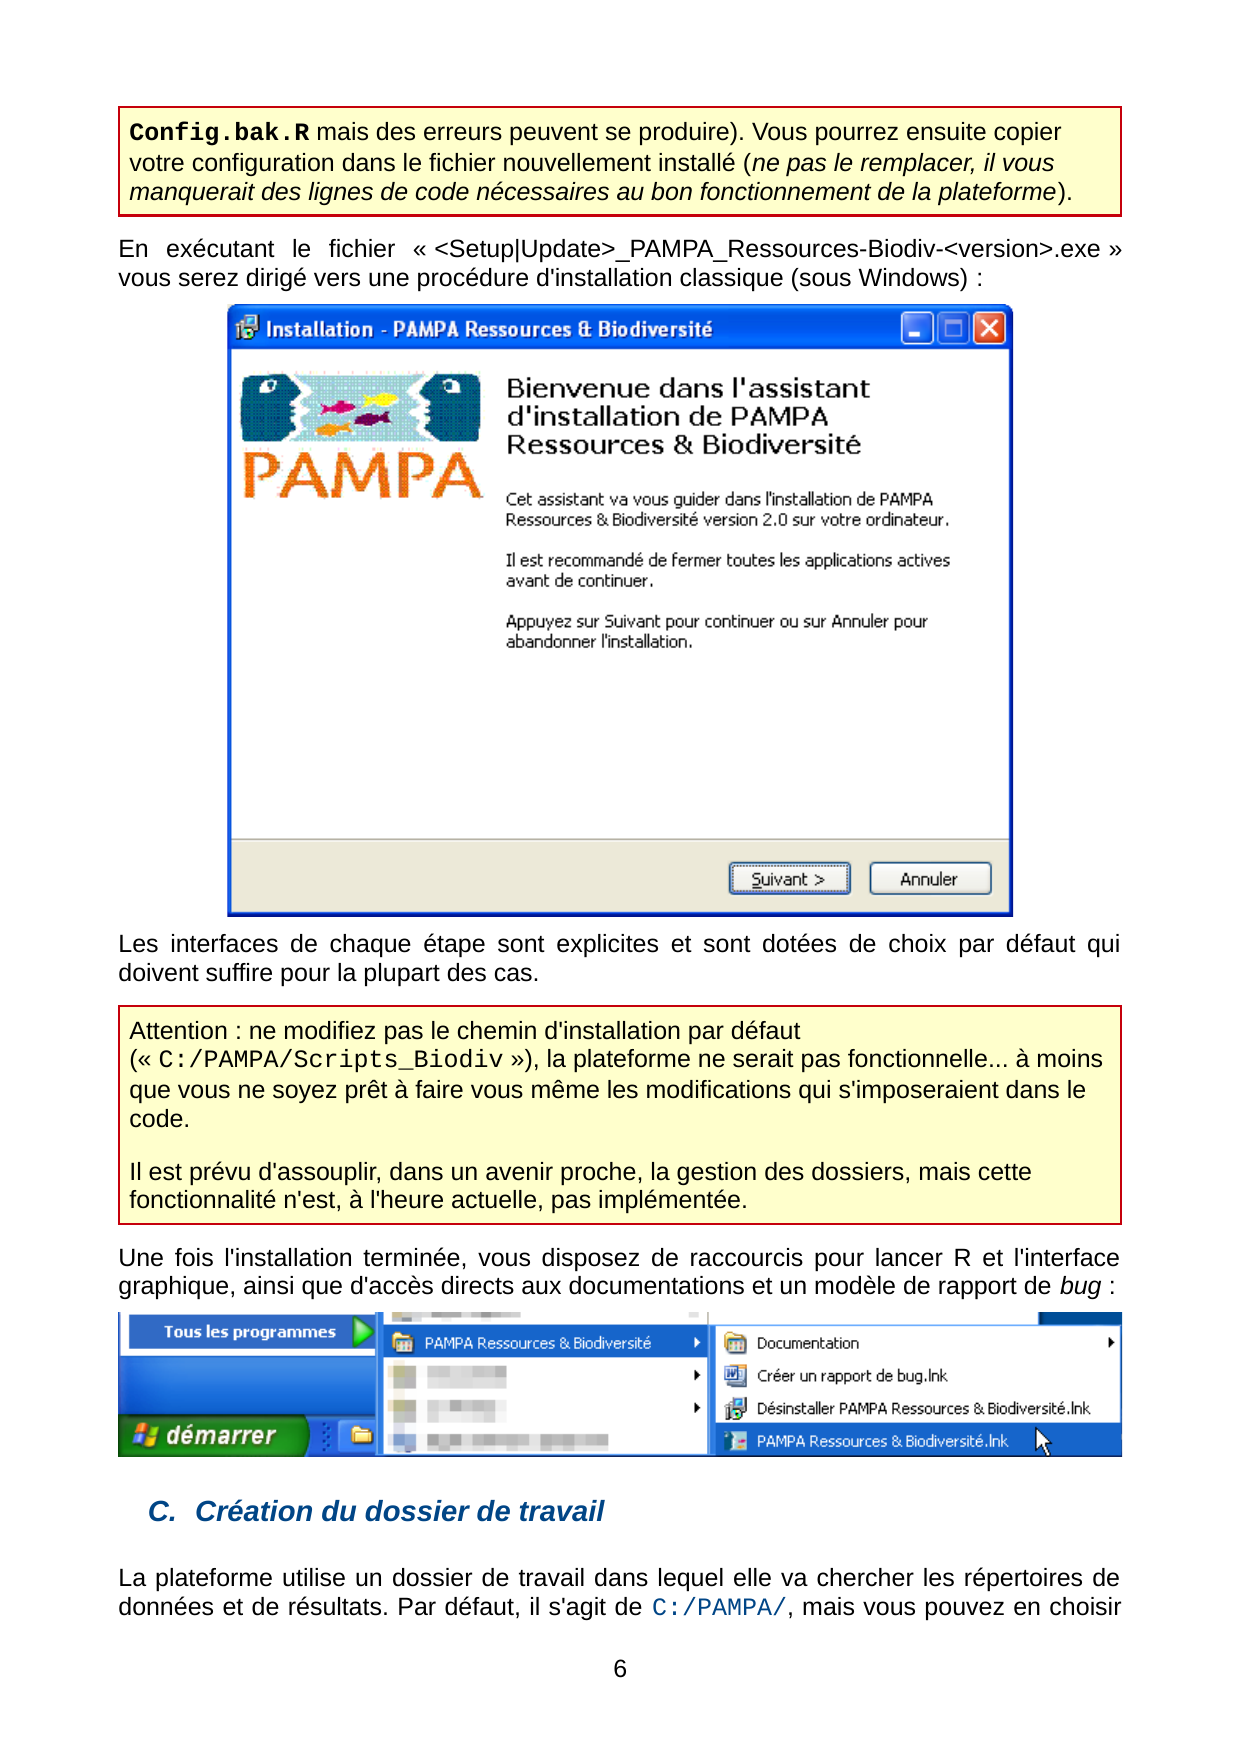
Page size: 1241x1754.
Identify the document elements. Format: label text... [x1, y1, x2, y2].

subtitle Création du dossier de travail [148, 1494, 1122, 1527]
text Une fois l'installation terminée, vous disposez de raccourcis pour lancer R et l'interface graphique, ainsi que d'accès directs aux documentations et un modèle de rapport de bug : [118, 1243, 1122, 1300]
picture [118, 1312, 1123, 1457]
picture [227, 304, 1014, 917]
text Attention : ne modifiez pas le chemin d'installation par défaut (« C:/PAMPA/Scripts_Biodiv »), la plateforme ne serait pas fonctionnelle... à moins que vous ne soyez prêt à faire vous même les modifications qui s'imposeraient dans le code. [120, 1007, 1120, 1133]
text La plateforme utilise un dossier de travail dans lequel elle va chercher les répertoires de données et de résultats. Par défaut, il s'agit de C:/PAMPA/, mais vous pouvez en choisir [118, 1563, 1122, 1623]
text Il est prévu d'assouplir, dans un avenir proche, la gestion des dossiers, mais cette fonctionnalité n'est, à l'heure actuelle, pas implémentée. [120, 1146, 1120, 1223]
text Config.bak.R mais des erreurs peuvent se produire). Vous pourrez ensuite copier votre configuration dans le fichier nouvellement installé (ne pas le remplacer, il vous manquerait des lignes de code nécessaires au bon fonctionnement de la plateforme). [120, 108, 1120, 214]
text En exécutant le fichier « <Setup|Update>_PAMPA_Ressources-Biodiv-<version>.exe » vous serez dirigé vers une procédure d'installation classique (sous Windows) : [118, 234, 1122, 292]
text Les interfaces de chaque étape sont explicites et sont dotées de choix par défaut qui doivent suffire pour la plupart des cas. [118, 929, 1122, 987]
